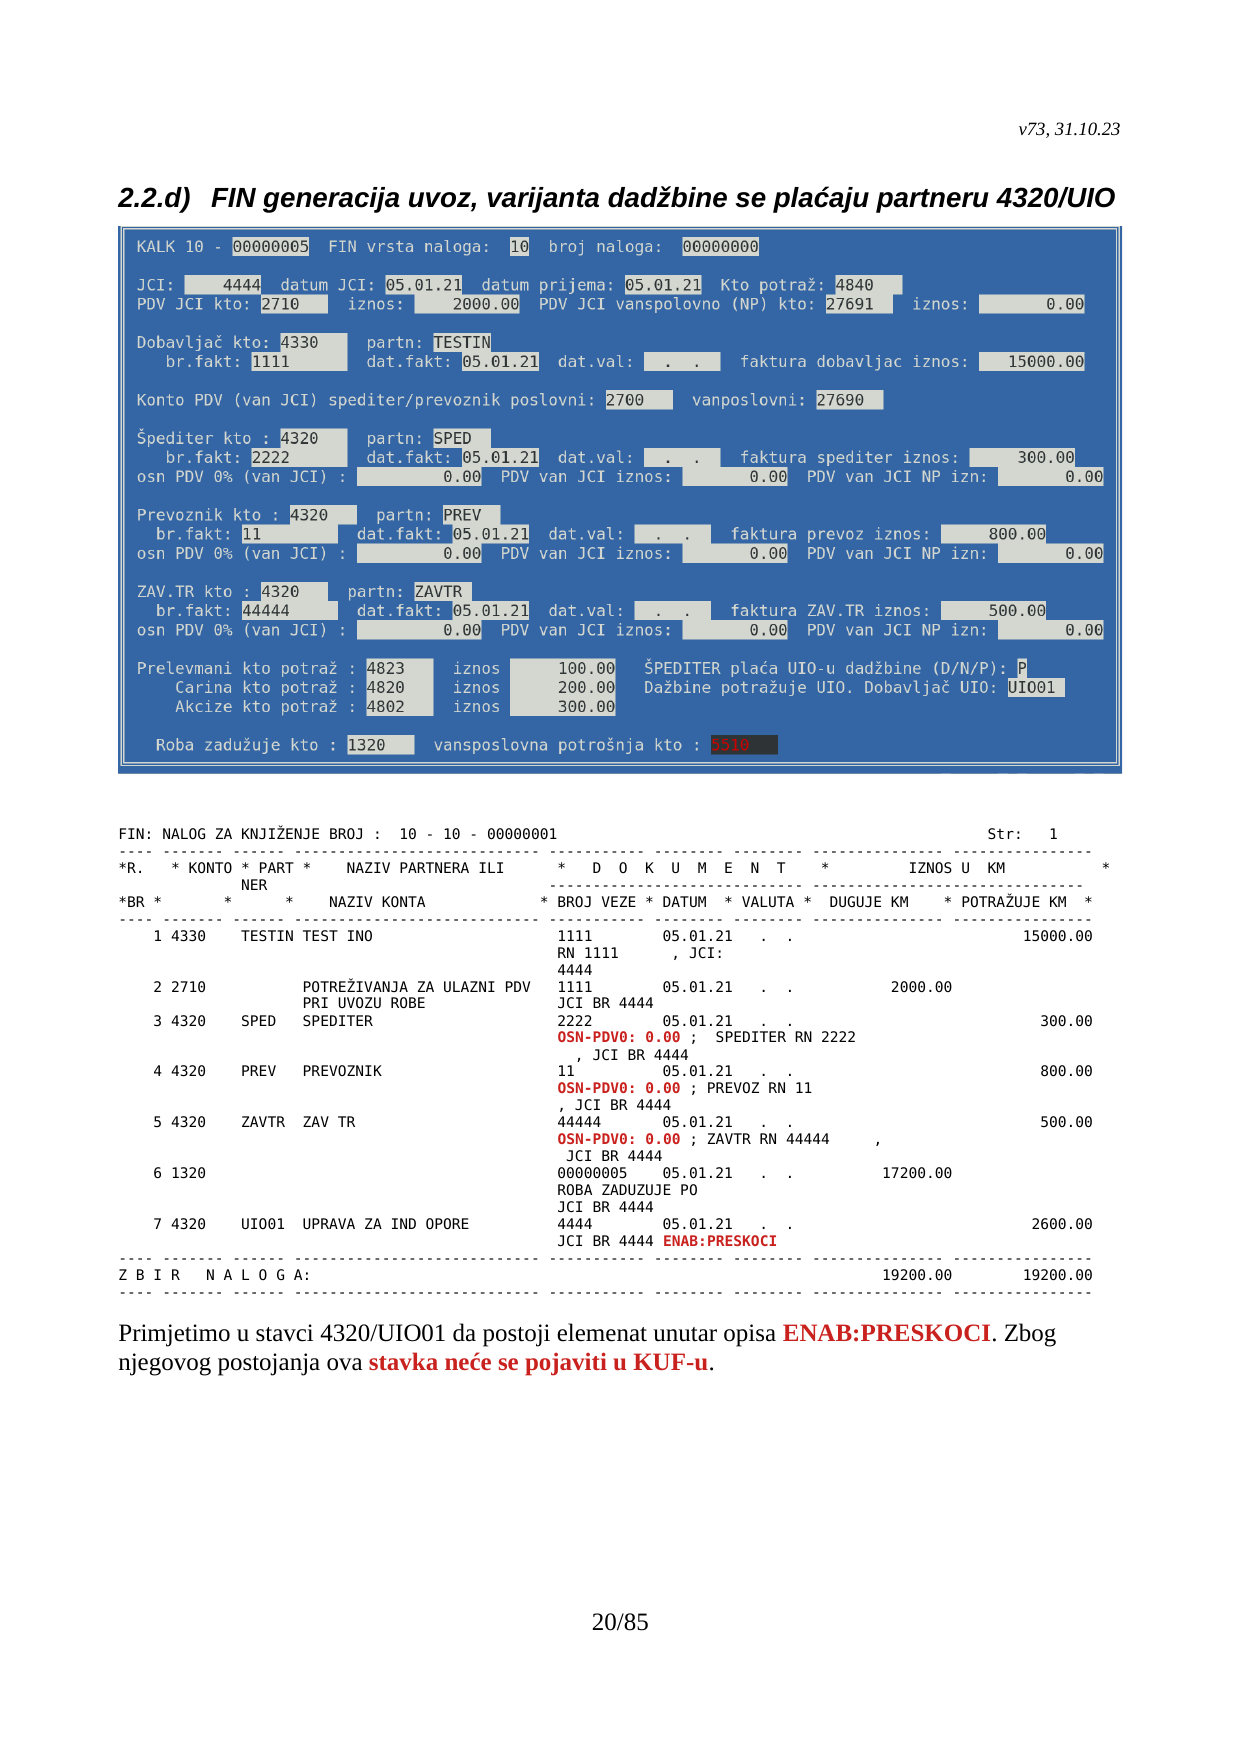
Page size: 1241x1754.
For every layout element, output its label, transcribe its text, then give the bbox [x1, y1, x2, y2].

text 3 4320 SPED SPEDITER 2222 05.01.21 . . 300.00 [118, 1012, 1122, 1029]
text OSN-PDV0: 0.00 ; PREVOZ RN 11 [118, 1080, 1122, 1097]
text JCI BR 4444 ENAB:PRESKOCI [118, 1233, 1122, 1250]
text PRI UVOZU ROBE JCI BR 4444 [118, 995, 1122, 1012]
subtitle FIN generacija uvoz, varijanta dadžbine se plaćaju partneru 4320/UIO [118, 182, 1122, 213]
text 6 1320 00000005 05.01.21 . . 17200.00 [118, 1165, 1122, 1182]
text 4444 [118, 961, 1122, 978]
text NER ----------------------------- ------------------------------- [118, 877, 1122, 893]
text Z B I R N A L O G A: 19200.00 19200.00 [118, 1267, 1122, 1284]
text Primjetimo u stavci 4320/UIO01 da postoji elemenat unutar opisa ENAB:PRESKOCI. Zbog njegovog postojanja ova stavka neće se pojaviti u KUF-u. [118, 1318, 1122, 1376]
text 2 2710 POTREŽIVANJA ZA ULAZNI PDV 1111 05.01.21 . . 2000.00 [118, 978, 1122, 995]
text JCI BR 4444 [118, 1148, 1122, 1165]
picture [118, 226, 1123, 774]
text 1 4330 TESTIN TEST INO 1111 05.01.21 . . 15000.00 [118, 927, 1122, 944]
text RN 1111 , JCI: [118, 944, 1122, 961]
text 4 4320 PREV PREVOZNIK 11 05.01.21 . . 800.00 [118, 1063, 1122, 1080]
text 7 4320 UIO01 UPRAVA ZA IND OPORE 4444 05.01.21 . . 2600.00 [118, 1216, 1122, 1233]
text *R. * KONTO * PART * NAZIV PARTNERA ILI * D O K U M E N T * IZNOS U KM * [118, 859, 1122, 877]
text ---- ------- ------ ---------------------------- ----------- -------- -------- --------------- ---------------- [118, 1250, 1122, 1267]
text 5 4320 ZAVTR ZAV TR 44444 05.01.21 . . 500.00 [118, 1114, 1122, 1131]
text , JCI BR 4444 [118, 1097, 1122, 1114]
text ---- ------- ------ ---------------------------- ----------- -------- -------- --------------- ---------------- [118, 911, 1122, 927]
text ---- ------- ------ ---------------------------- ----------- -------- -------- --------------- ---------------- [118, 843, 1122, 859]
text FIN: NALOG ZA KNJIŽENJE BROJ : 10 - 10 - 00000001 Str: 1 [118, 826, 1122, 843]
text ---- ------- ------ ---------------------------- ----------- -------- -------- --------------- ---------------- [118, 1284, 1122, 1301]
text ROBA ZADUZUJE PO [118, 1182, 1122, 1199]
text , JCI BR 4444 [118, 1046, 1122, 1063]
text JCI BR 4444 [118, 1199, 1122, 1216]
text OSN-PDV0: 0.00 ; ZAVTR RN 44444 , [118, 1131, 1122, 1148]
text OSN-PDV0: 0.00 ; SPEDITER RN 2222 [118, 1029, 1122, 1046]
text *BR * * * NAZIV KONTA * BROJ VEZE * DATUM * VALUTA * DUGUJE KM * POTRAŽUJE KM * [118, 893, 1122, 911]
